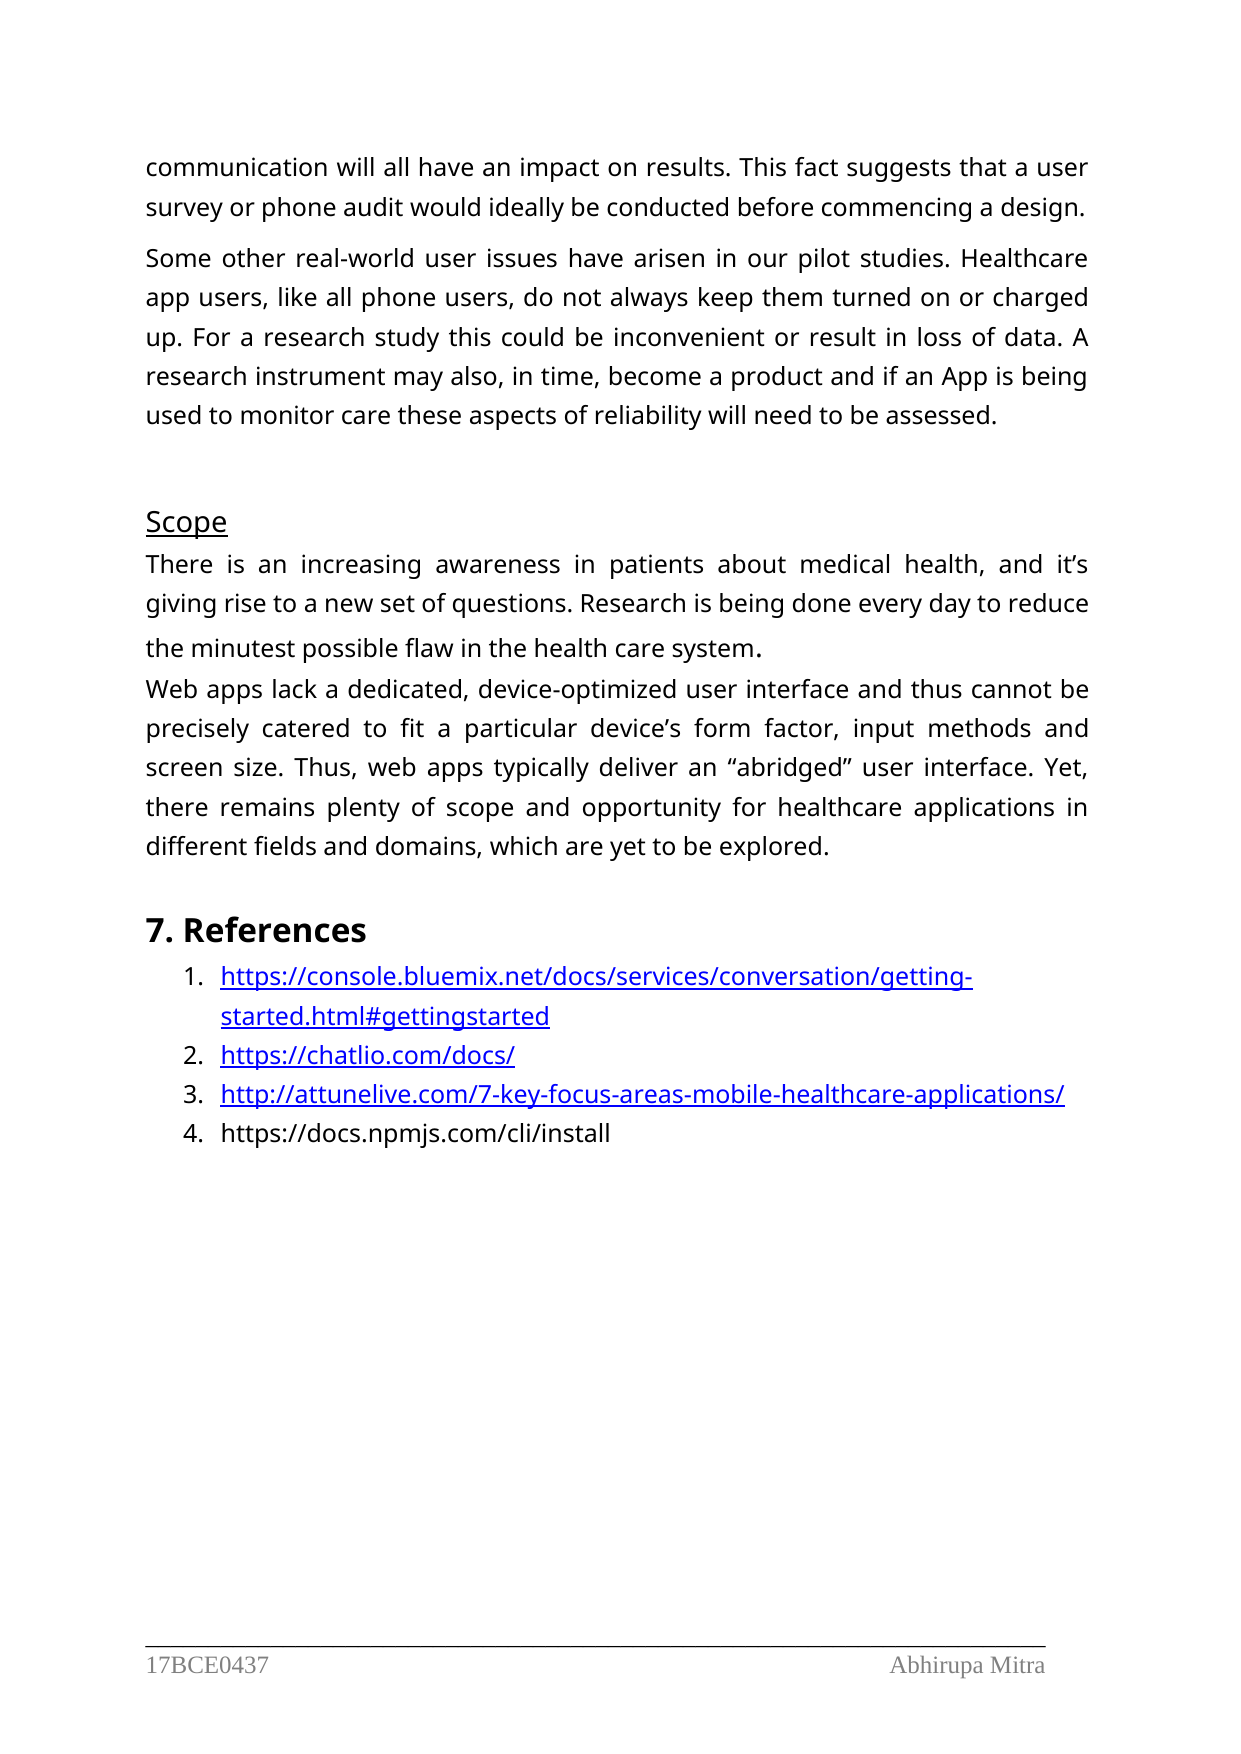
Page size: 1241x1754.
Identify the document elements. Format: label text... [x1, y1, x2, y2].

list 7. References [145, 907, 1090, 952]
text communication will all have an impact on results. This fact suggests that a user survey or phone audit would ideally be conducted before commencing a design. [145, 150, 1090, 223]
list Scope [145, 501, 1090, 541]
list There is an increasing awareness in patients about medical health, and it’s giving rise to a new set of questions. Research is being done every day to reduce the minutest possible flaw in the health care system. [145, 547, 1090, 666]
list http://attunelive.com/7-key-focus-areas-mobile-healthcare-applications/ [183, 1076, 1090, 1111]
list https://console.bluemix.net/docs/services/conversation/getting-started.html#gettingstarted [183, 959, 1090, 1032]
list https://chatlio.com/docs/ [183, 1037, 1090, 1071]
list Web apps lack a dedicated, device-optimized user interface and thus cannot be precisely catered to fit a particular device’s form factor, input methods and screen size. Thus, web apps typically deliver an “abridged” user interface. Yet, there remains plenty of scope and opportunity for healthcare applications in different fields and domains, which are yet to be explored. [145, 672, 1090, 862]
list https://docs.npmjs.com/cli/install [183, 1116, 1090, 1150]
text Some other real-world user issues have arisen in our pilot studies. Healthcare app users, like all phone users, do not always keep them turned on or charged up. For a research study this could be inconvenient or result in loss of data. A research instrument may also, in time, become a product and if an App is being used to monitor care these aspects of reliability will need to be assessed. [145, 241, 1090, 432]
